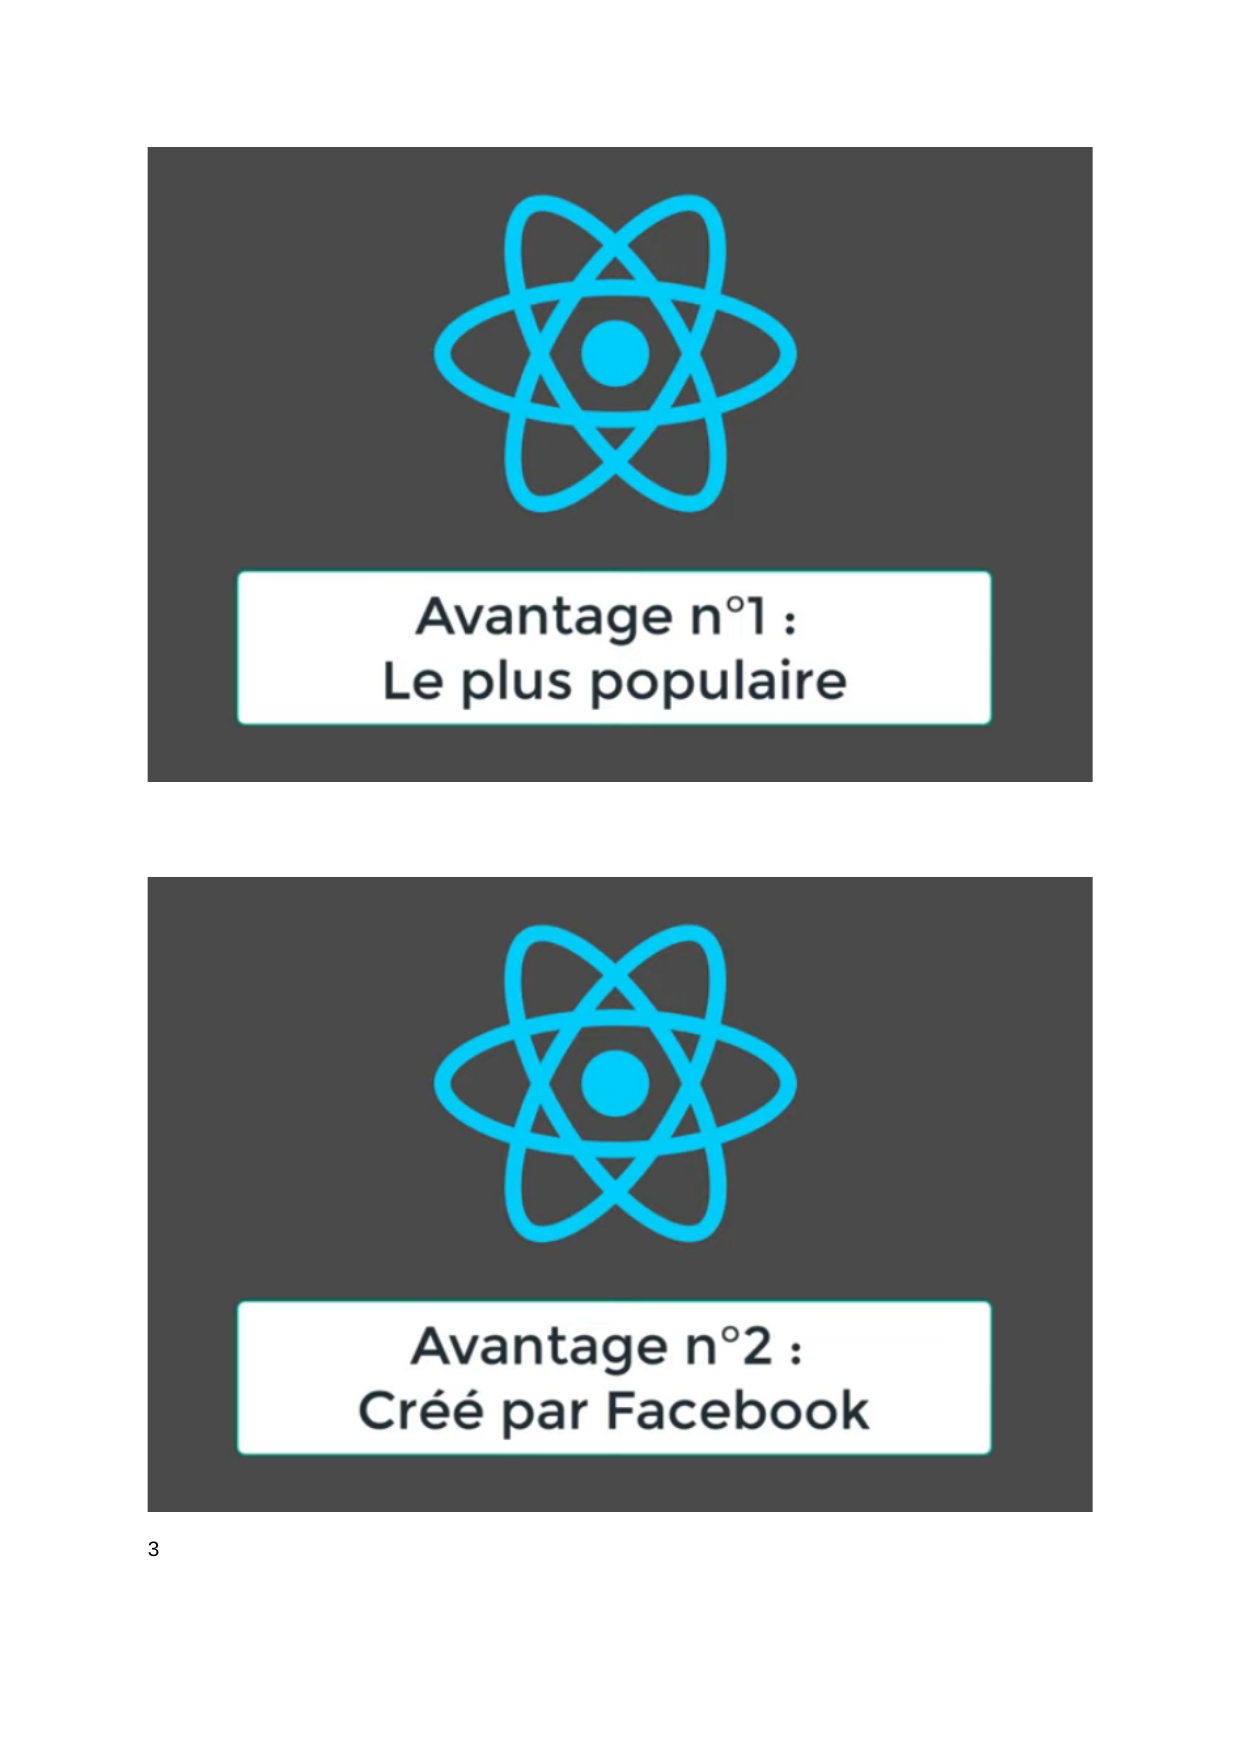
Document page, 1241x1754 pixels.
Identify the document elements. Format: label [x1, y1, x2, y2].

picture [147, 147, 1093, 782]
picture [147, 877, 1093, 1512]
